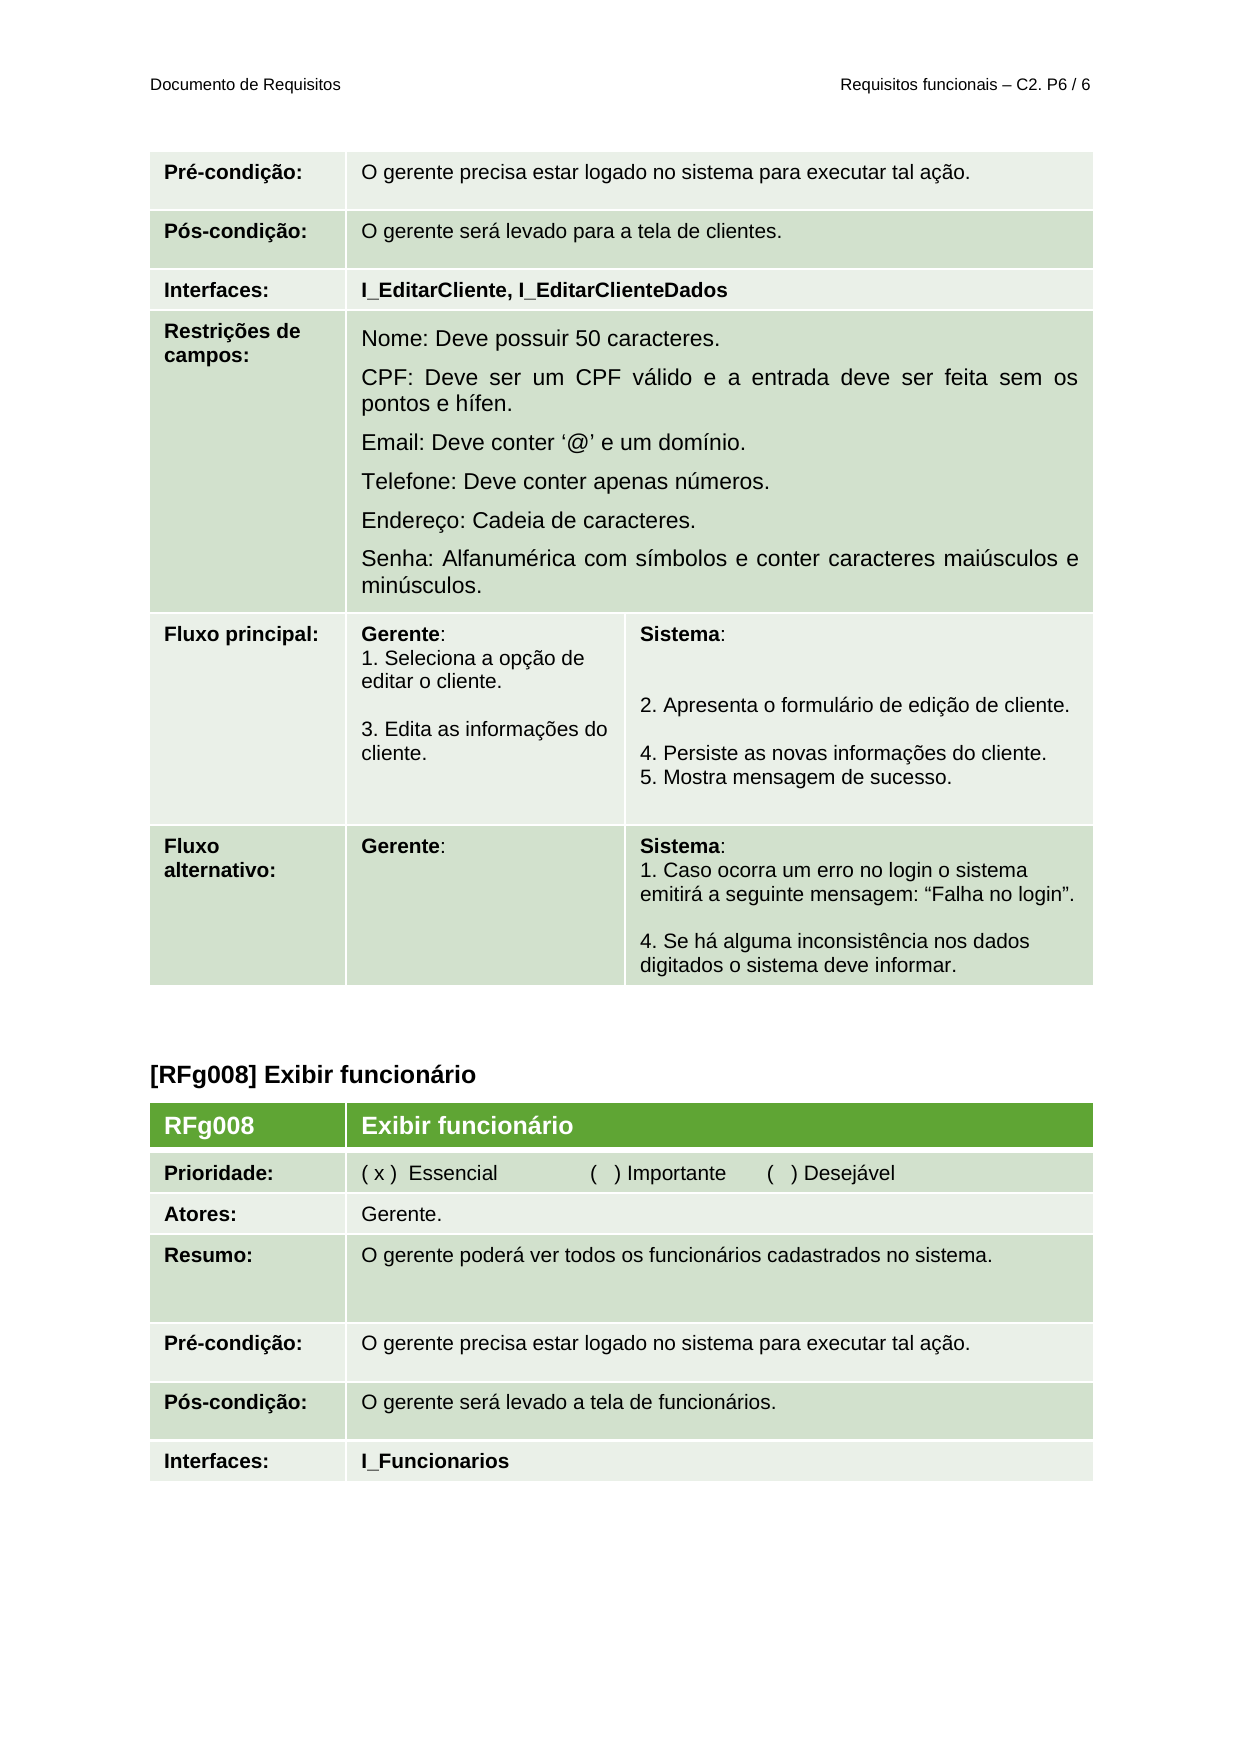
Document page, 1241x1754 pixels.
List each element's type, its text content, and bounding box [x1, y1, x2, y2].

table_cell Nome: Deve possuir 50 caracteres. CPF: Deve ser um CPF válido e a entrada deve ser feita sem os pontos e hífen. Email: Deve conter ‘@’ e um domínio. Telefone: Deve conter apenas números. Endereço: Cadeia de caracteres. Senha: Alfanumérica com símbolos e conter caracteres maiúsculos e minúsculos. [347, 311, 1093, 612]
table_cell Atores: [150, 1194, 345, 1233]
table_cell O gerente será levado a tela de funcionários. [347, 1383, 1093, 1439]
table_cell Pré-condição: [150, 1324, 345, 1381]
table_cell Resumo: [150, 1235, 345, 1322]
table_cell I_Funcionarios [347, 1442, 1093, 1481]
table_cell Sistema: 1. Caso ocorra um erro no login o sistema emitirá a seguinte mensagem: “Falha no login”. 4. Se há alguma inconsistência nos dados digitados o sistema deve informar. [626, 826, 1093, 985]
table_cell Fluxo principal: [150, 614, 345, 824]
table_cell O gerente precisa estar logado no sistema para executar tal ação. [347, 1324, 1093, 1381]
table_cell Prioridade: [150, 1153, 345, 1192]
table_cell Gerente. [347, 1194, 1093, 1233]
table_cell Fluxo alternativo: [150, 826, 345, 985]
table_cell Pós-condição: [150, 211, 345, 268]
table_cell Interfaces: [150, 270, 345, 309]
text [RFg008] Exibir funcionário [150, 1060, 1090, 1089]
table_header Exibir funcionário [347, 1103, 1093, 1147]
table_cell Pré-condição: [150, 152, 345, 209]
table_cell O gerente será levado para a tela de clientes. [347, 211, 1093, 268]
table_cell I_EditarCliente, I_EditarClienteDados [347, 270, 1093, 309]
table_cell Pós-condição: [150, 1383, 345, 1439]
table_cell Sistema: 2. Apresenta o formulário de edição de cliente. 4. Persiste as novas informações do cliente. 5. Mostra mensagem de sucesso. [626, 614, 1093, 824]
table_cell Restrições de campos: [150, 311, 345, 612]
table_cell Gerente: [347, 826, 624, 985]
table_header RFg008 [150, 1103, 345, 1147]
table_cell Interfaces: [150, 1442, 345, 1481]
table_cell ( x ) Essencial ( ) Importante ( ) Desejável [347, 1153, 1093, 1192]
table_cell Gerente: 1. Seleciona a opção de editar o cliente. 3. Edita as informações do cliente. [347, 614, 624, 824]
table_cell O gerente precisa estar logado no sistema para executar tal ação. [347, 152, 1093, 209]
table_cell O gerente poderá ver todos os funcionários cadastrados no sistema. [347, 1235, 1093, 1322]
